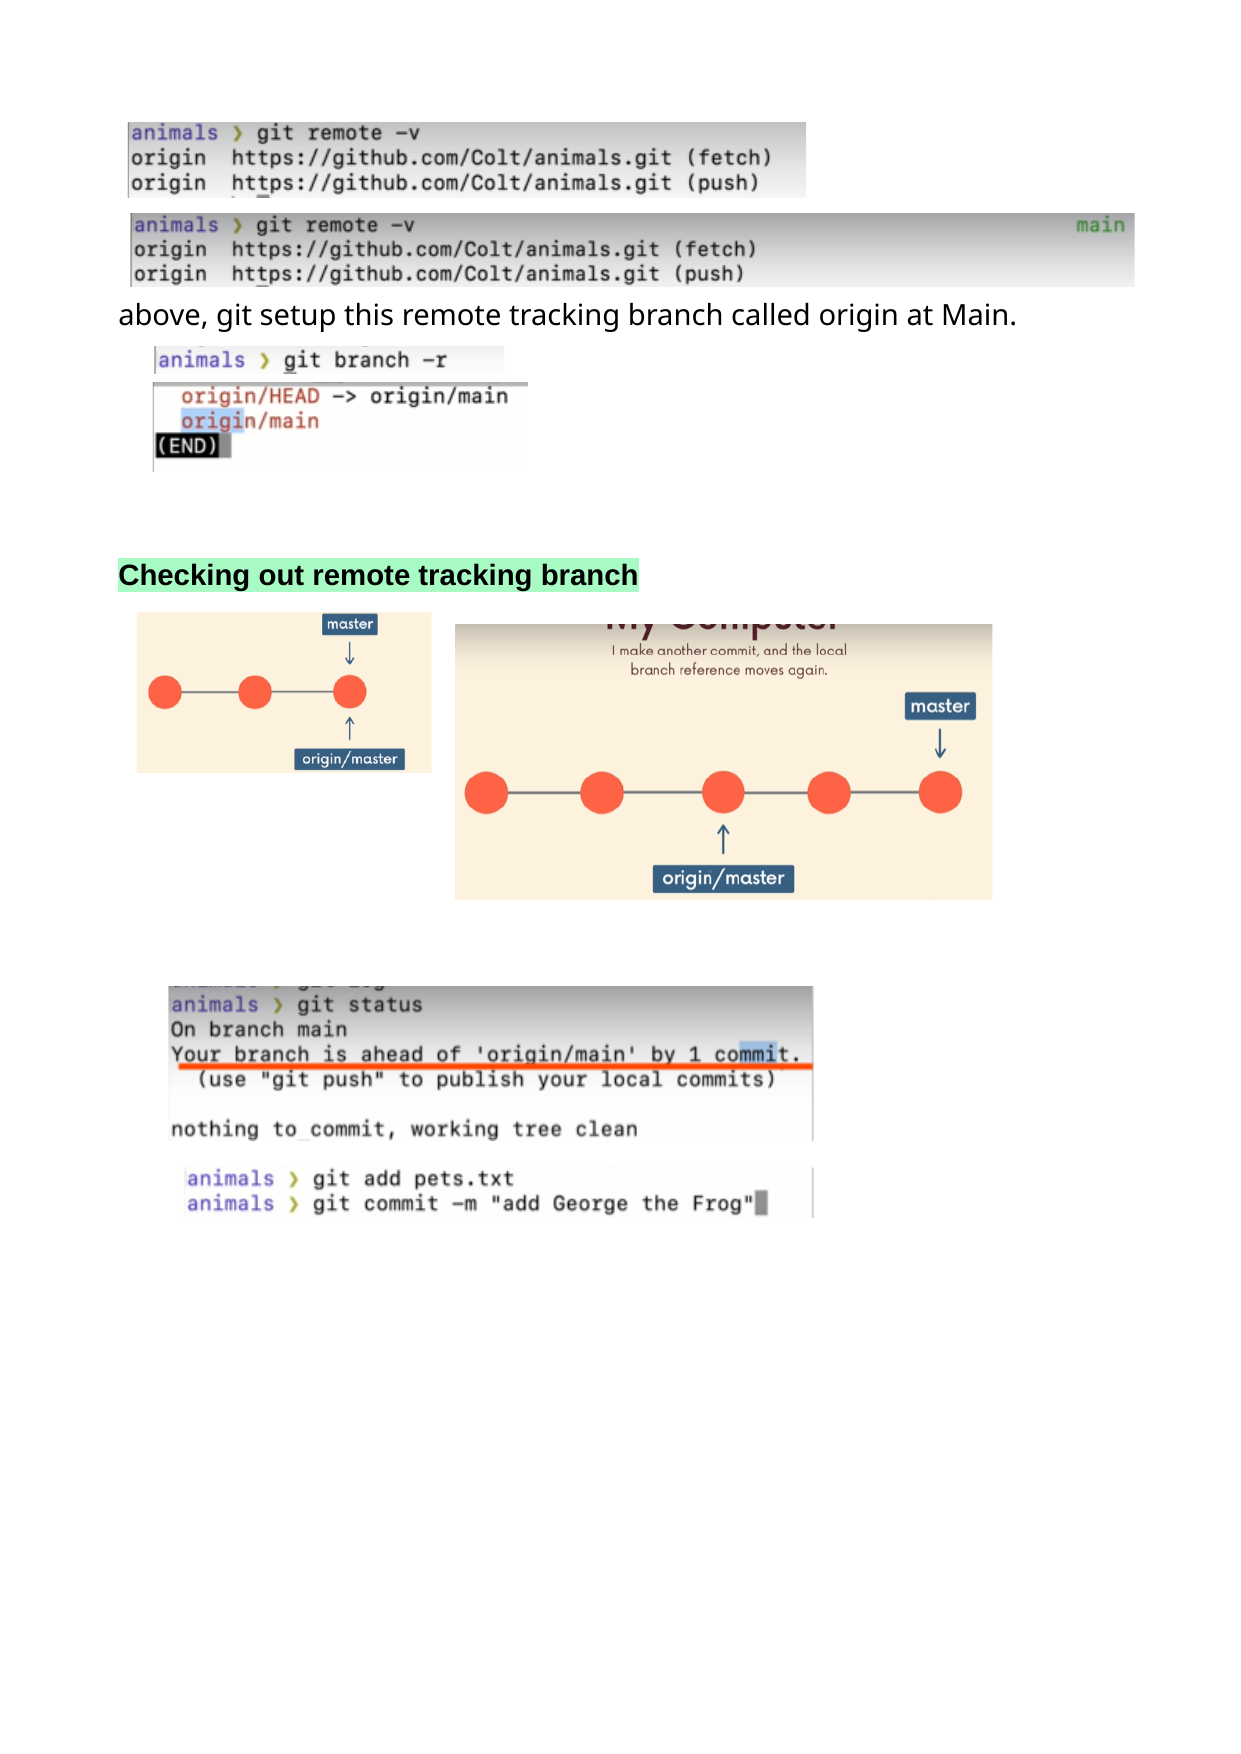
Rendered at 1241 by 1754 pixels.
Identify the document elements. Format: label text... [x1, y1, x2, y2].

text above, git setup this remote tracking branch called origin at Main. [118, 242, 1122, 334]
picture [152, 382, 528, 472]
picture [136, 612, 432, 773]
picture [455, 624, 993, 900]
picture [164, 986, 817, 1218]
picture [127, 122, 807, 198]
subtitle Checking out remote tracking branch [639, 558, 1122, 592]
picture [130, 213, 1135, 287]
picture [154, 346, 505, 374]
